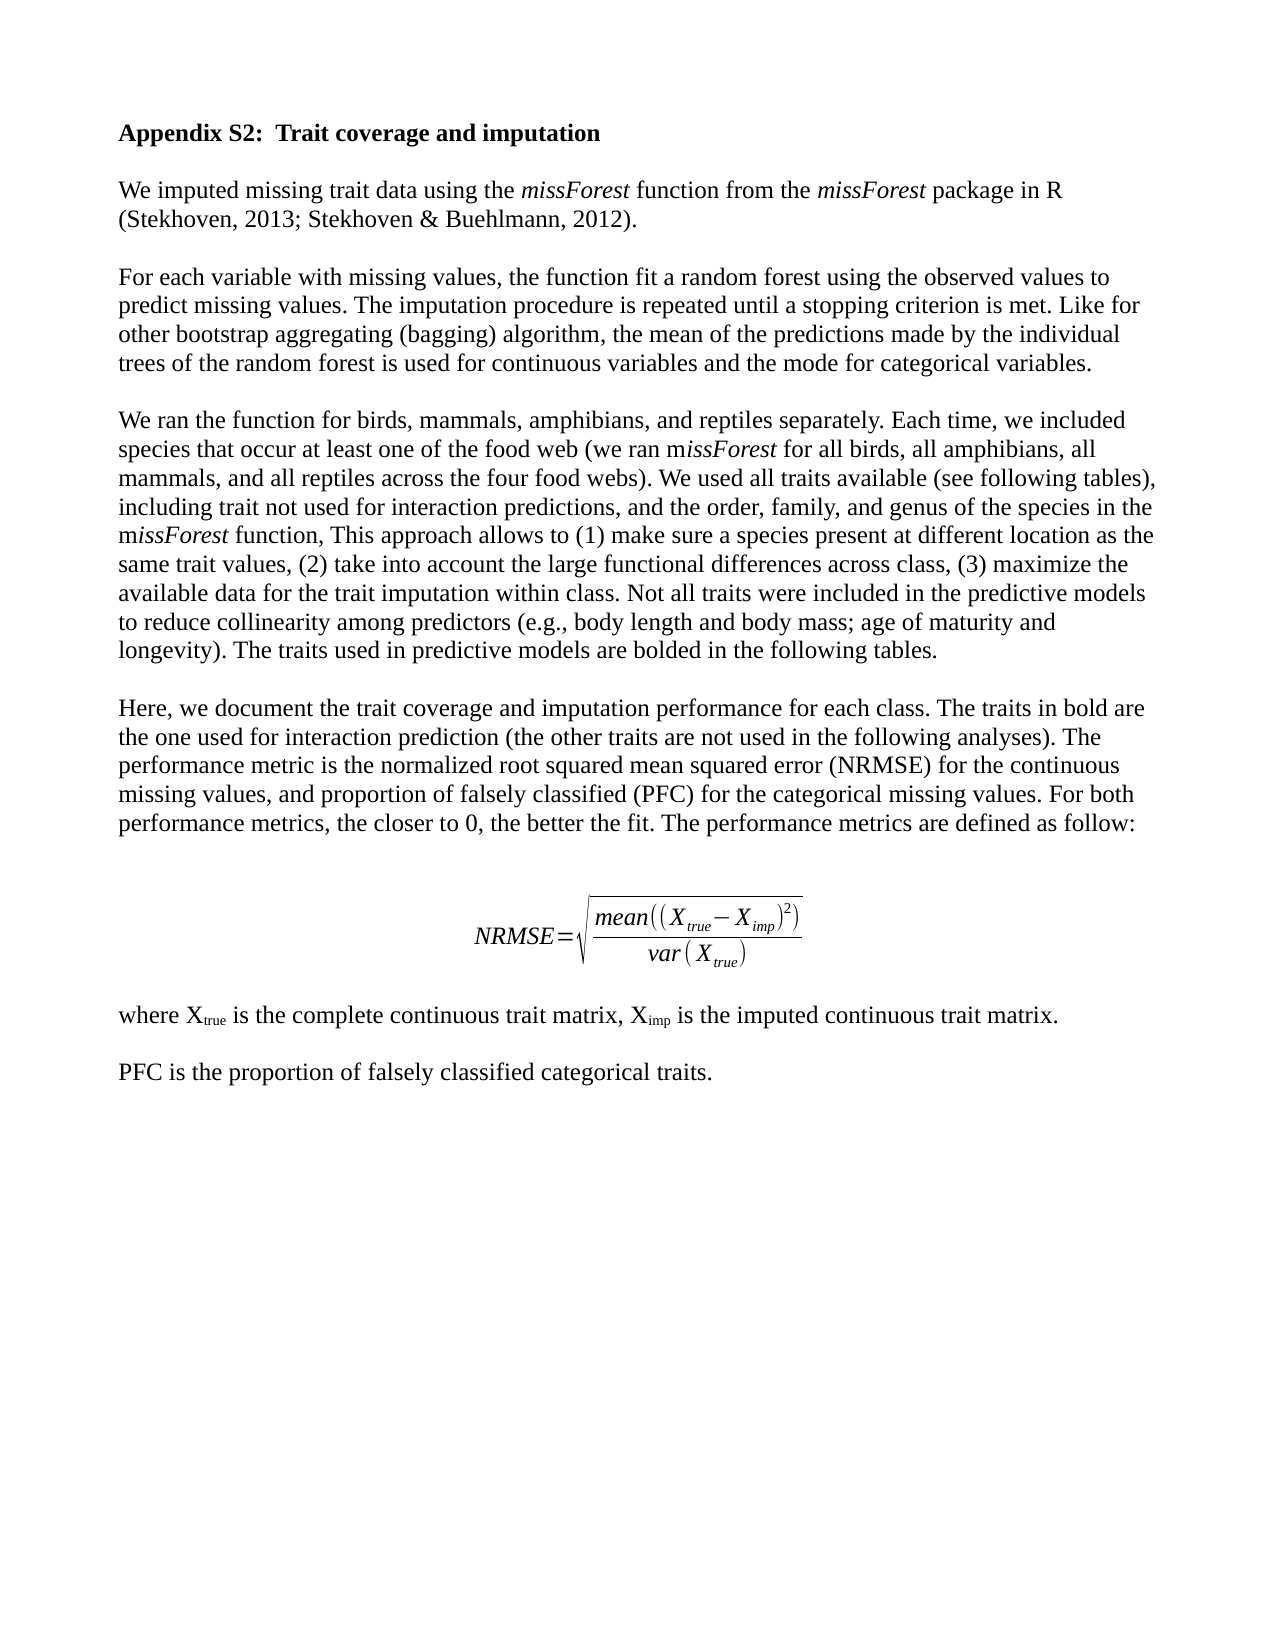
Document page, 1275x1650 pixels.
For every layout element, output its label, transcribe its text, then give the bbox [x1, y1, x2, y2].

text PFC is the proportion of falsely classified categorical traits. [118, 1057, 1157, 1086]
text Here, we document the trait coverage and imputation performance for each class. The traits in bold are the one used for interaction prediction (the other traits are not used in the following analyses). The performance metric is the normalized root squared mean squared error (NRMSE) for the continuous missing values, and proportion of falsely classified (PFC) for the categorical missing values. For both performance metrics, the closer to 0, the better the fit. The performance metrics are defined as follow: [118, 693, 1157, 837]
text We ran the function for birds, mammals, amphibians, and reptiles separately. Each time, we included species that occur at least one of the food web (we ran missForest for all birds, all amphibians, all mammals, and all reptiles across the four food webs). We used all traits available (see following tables), including trait not used for interaction predictions, and the order, family, and genus of the species in the missForest function, This approach allows to (1) make sure a species present at different location as the same trait values, (2) take into account the large functional differences across class, (3) maximize the available data for the trait imputation within class. Not all traits were included in the predictive models to reduce collinearity among predictors (e.g., body length and body mass; age of maturity and longevity). The traits used in predictive models are bolded in the following tables. [118, 406, 1157, 664]
text We imputed missing trait data using the missForest function from the missForest package in R (Stekhoven, 2013; Stekhoven & Buehlmann, 2012). [118, 176, 1157, 233]
text Appendix S2: Trait coverage and imputation [118, 118, 1157, 147]
text For each variable with missing values, the function fit a random forest using the observed values to predict missing values. The imputation procedure is repeated until a stopping criterion is met. Like for other bootstrap aggregating (bagging) algorithm, the mean of the predictions made by the individual trees of the random forest is used for continuous variables and the mode for categorical variables. [118, 262, 1157, 377]
text where Xtrue is the complete continuous trait matrix, Ximp is the imputed continuous trait matrix. [118, 1000, 1157, 1028]
